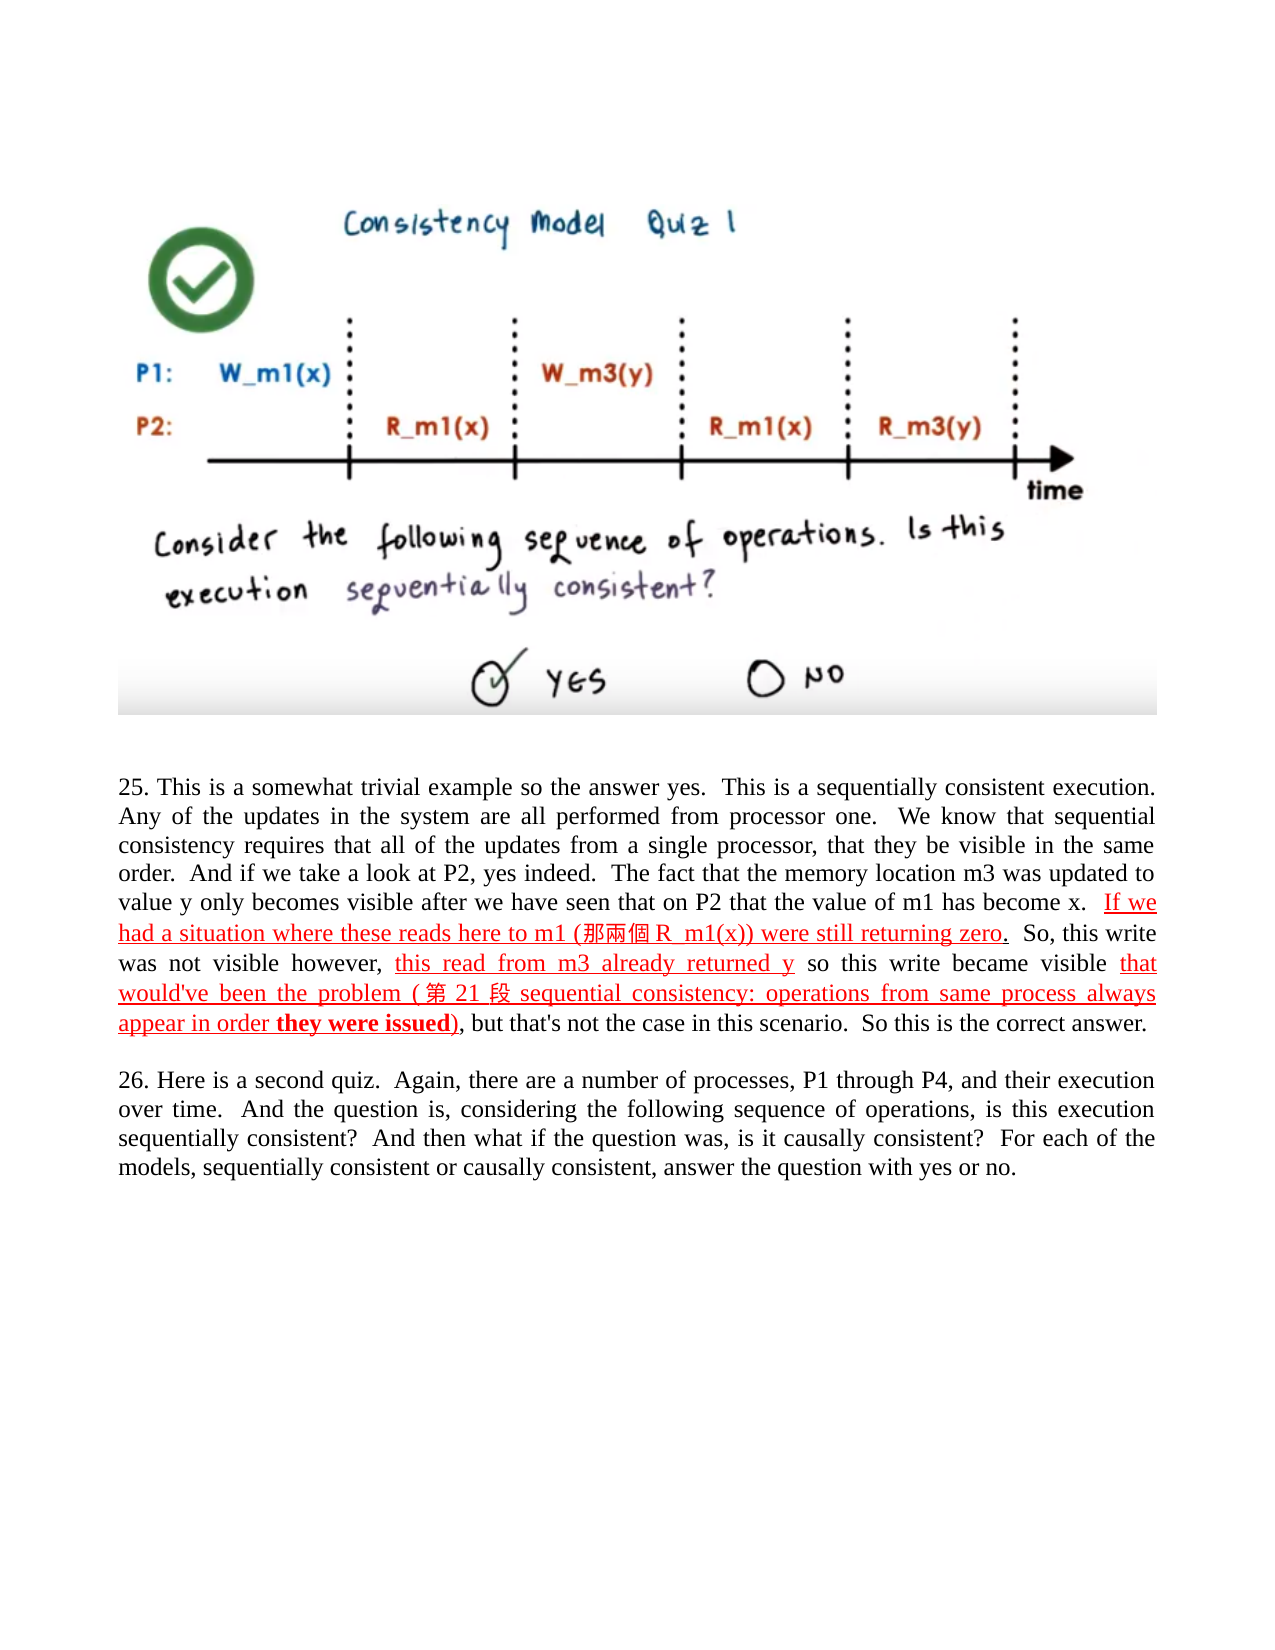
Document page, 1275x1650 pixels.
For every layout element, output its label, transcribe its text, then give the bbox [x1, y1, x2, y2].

text 25. This is a somewhat trivial example so the answer yes. This is a sequentially consistent execution. Any of the updates in the system are all performed from processor one. We know that sequential consistency requires that all of the updates from a single processor, that they be visible in the same order. And if we take a look at P2, yes indeed. The fact that the memory location m3 was updated to value y only becomes visible after we have seen that on P2 that the value of m1 has become x. If we had a situation where these reads here to m1 (那兩個R_m1(x)) were still returning zero. So, this write was not visible however, this read from m3 already returned y so this write became visible that would've been the problem (第21段sequential consistency: operations from same process always appear in order they were issued), but that's not the case in this scenario. So this is the correct answer. [118, 772, 1157, 1037]
text 26. Here is a second quiz. Again, there are a number of processes, P1 through P4, and their execution over time. And the question is, considering the following sequence of operations, is this execution sequentially consistent? And then what if the question was, is it causally consistent? For each of the models, sequentially consistent or causally consistent, answer the question with yes or no. [118, 1066, 1157, 1181]
picture [118, 204, 1157, 715]
